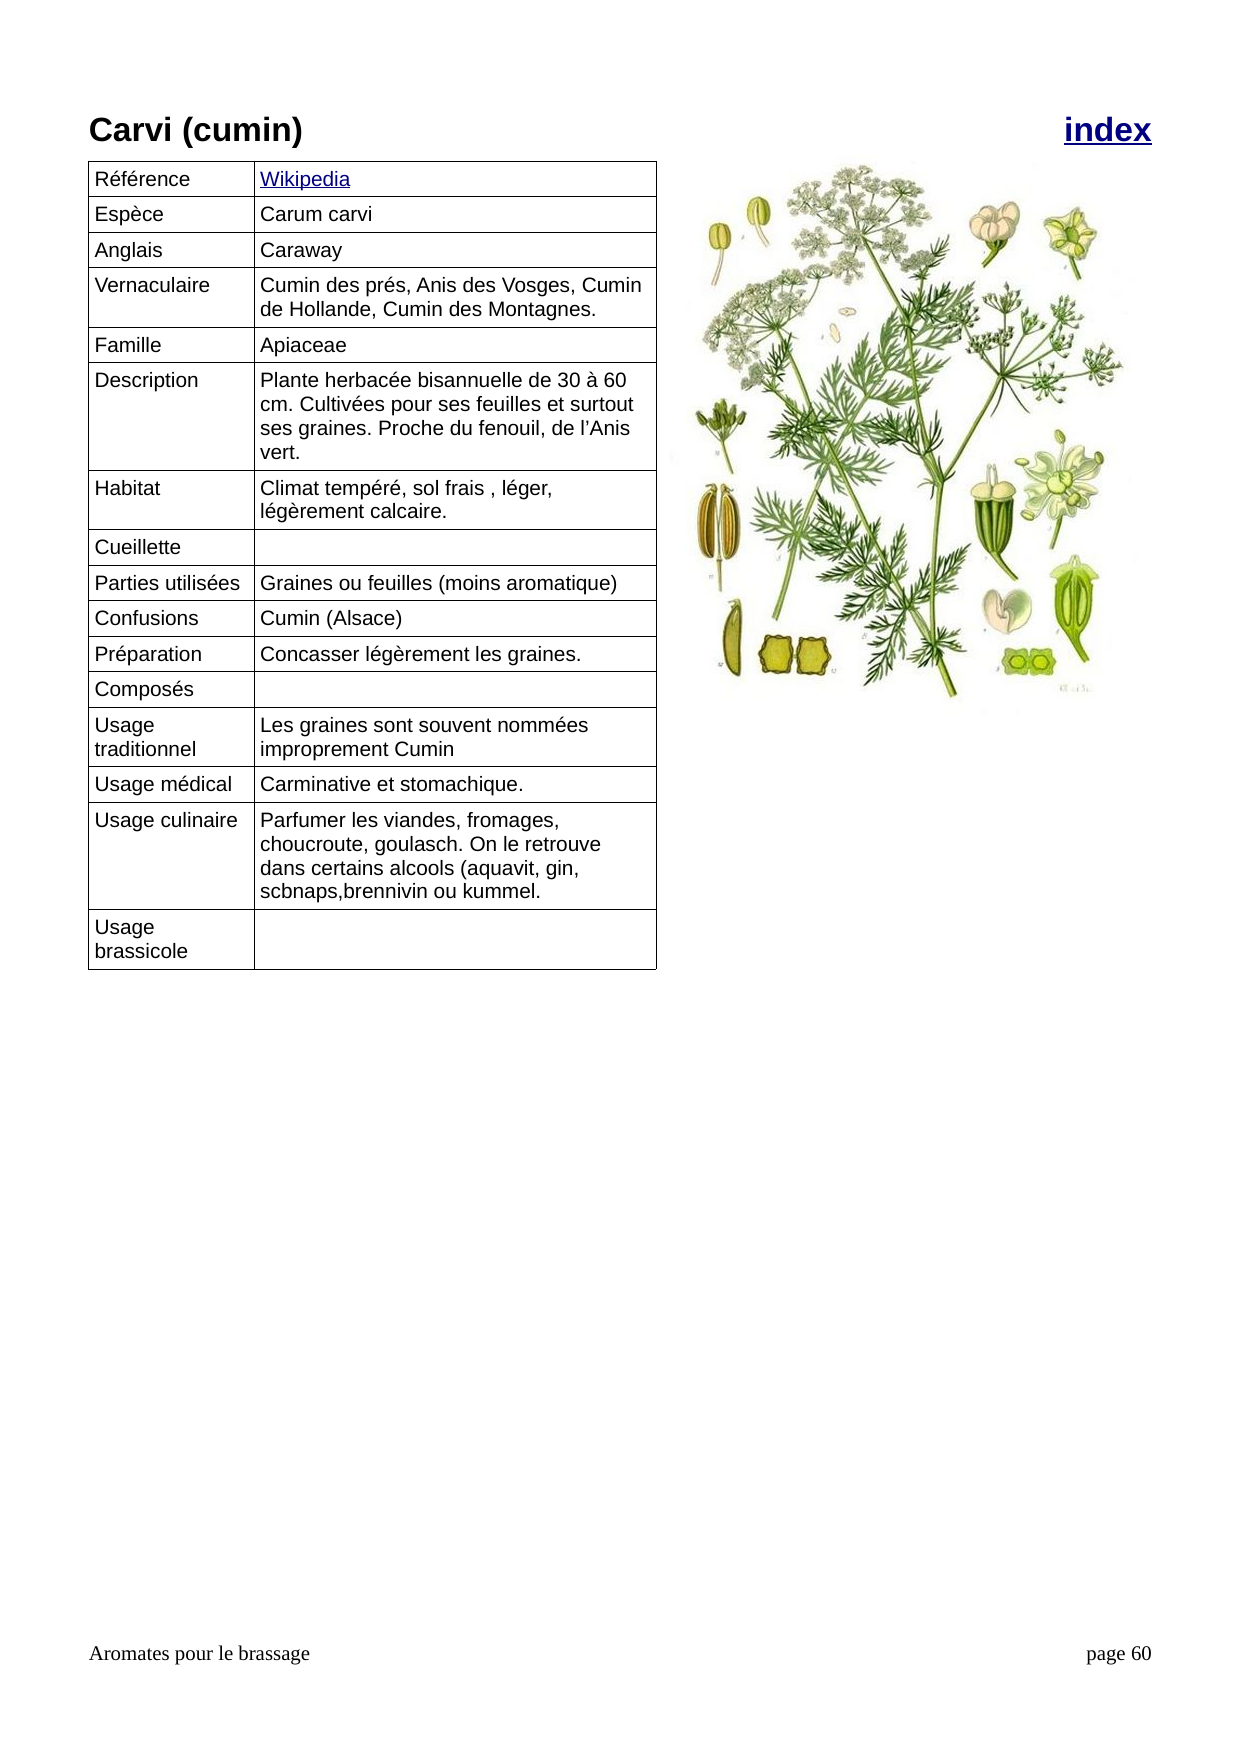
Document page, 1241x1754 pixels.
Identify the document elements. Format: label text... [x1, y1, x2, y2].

table_cell Usage traditionnel [89, 708, 254, 766]
table_cell Espèce [89, 197, 254, 232]
table_cell Habitat [89, 471, 254, 529]
table_cell Les graines sont souvent nommées improprement Cumin [255, 708, 656, 766]
table_header Référence [89, 162, 254, 196]
table_cell Plante herbacée bisannuelle de 30 à 60 cm. Cultivées pour ses feuilles et surtout ses graines. Proche du fenouil, de l’Anis vert. [255, 363, 656, 469]
table_cell Composés [89, 672, 254, 707]
table_cell Usage culinaire [89, 803, 254, 909]
table_cell Usage médical [89, 767, 254, 802]
table_cell Parties utilisées [89, 566, 254, 600]
table_cell Vernaculaire [89, 268, 254, 327]
table_cell Parfumer les viandes, fromages, choucroute, goulasch. On le retrouve dans certains alcools (aquavit, gin, scbnaps,brennivin ou kummel. [255, 803, 656, 909]
table_cell Cumin (Alsace) [255, 601, 656, 636]
table_cell Carum carvi [255, 197, 656, 232]
table_cell Climat tempéré, sol frais , léger, légèrement calcaire. [255, 471, 656, 529]
table_cell Famille [89, 328, 254, 362]
table_cell Confusions [89, 601, 254, 636]
table_header Wikipedia [255, 162, 656, 196]
table_cell [255, 910, 656, 968]
table_cell [255, 530, 656, 564]
table_cell Concasser légèrement les graines. [255, 637, 656, 671]
table_cell Cueillette [89, 530, 254, 564]
table_cell Carminative et stomachique. [255, 767, 656, 802]
table_cell Cumin des prés, Anis des Vosges, Cumin de Hollande, Cumin des Montagnes. [255, 268, 656, 327]
picture [669, 155, 1140, 716]
table_cell Anglais [89, 233, 254, 267]
table_cell Caraway [255, 233, 656, 267]
subtitle Carvi (cumin) index [88, 109, 1152, 148]
table_cell Usage brassicole [89, 910, 254, 968]
table_cell Graines ou feuilles (moins aromatique) [255, 566, 656, 600]
table_cell Apiaceae [255, 328, 656, 362]
table_cell Description [89, 363, 254, 469]
table_cell Préparation [89, 637, 254, 671]
table_cell [255, 672, 656, 707]
